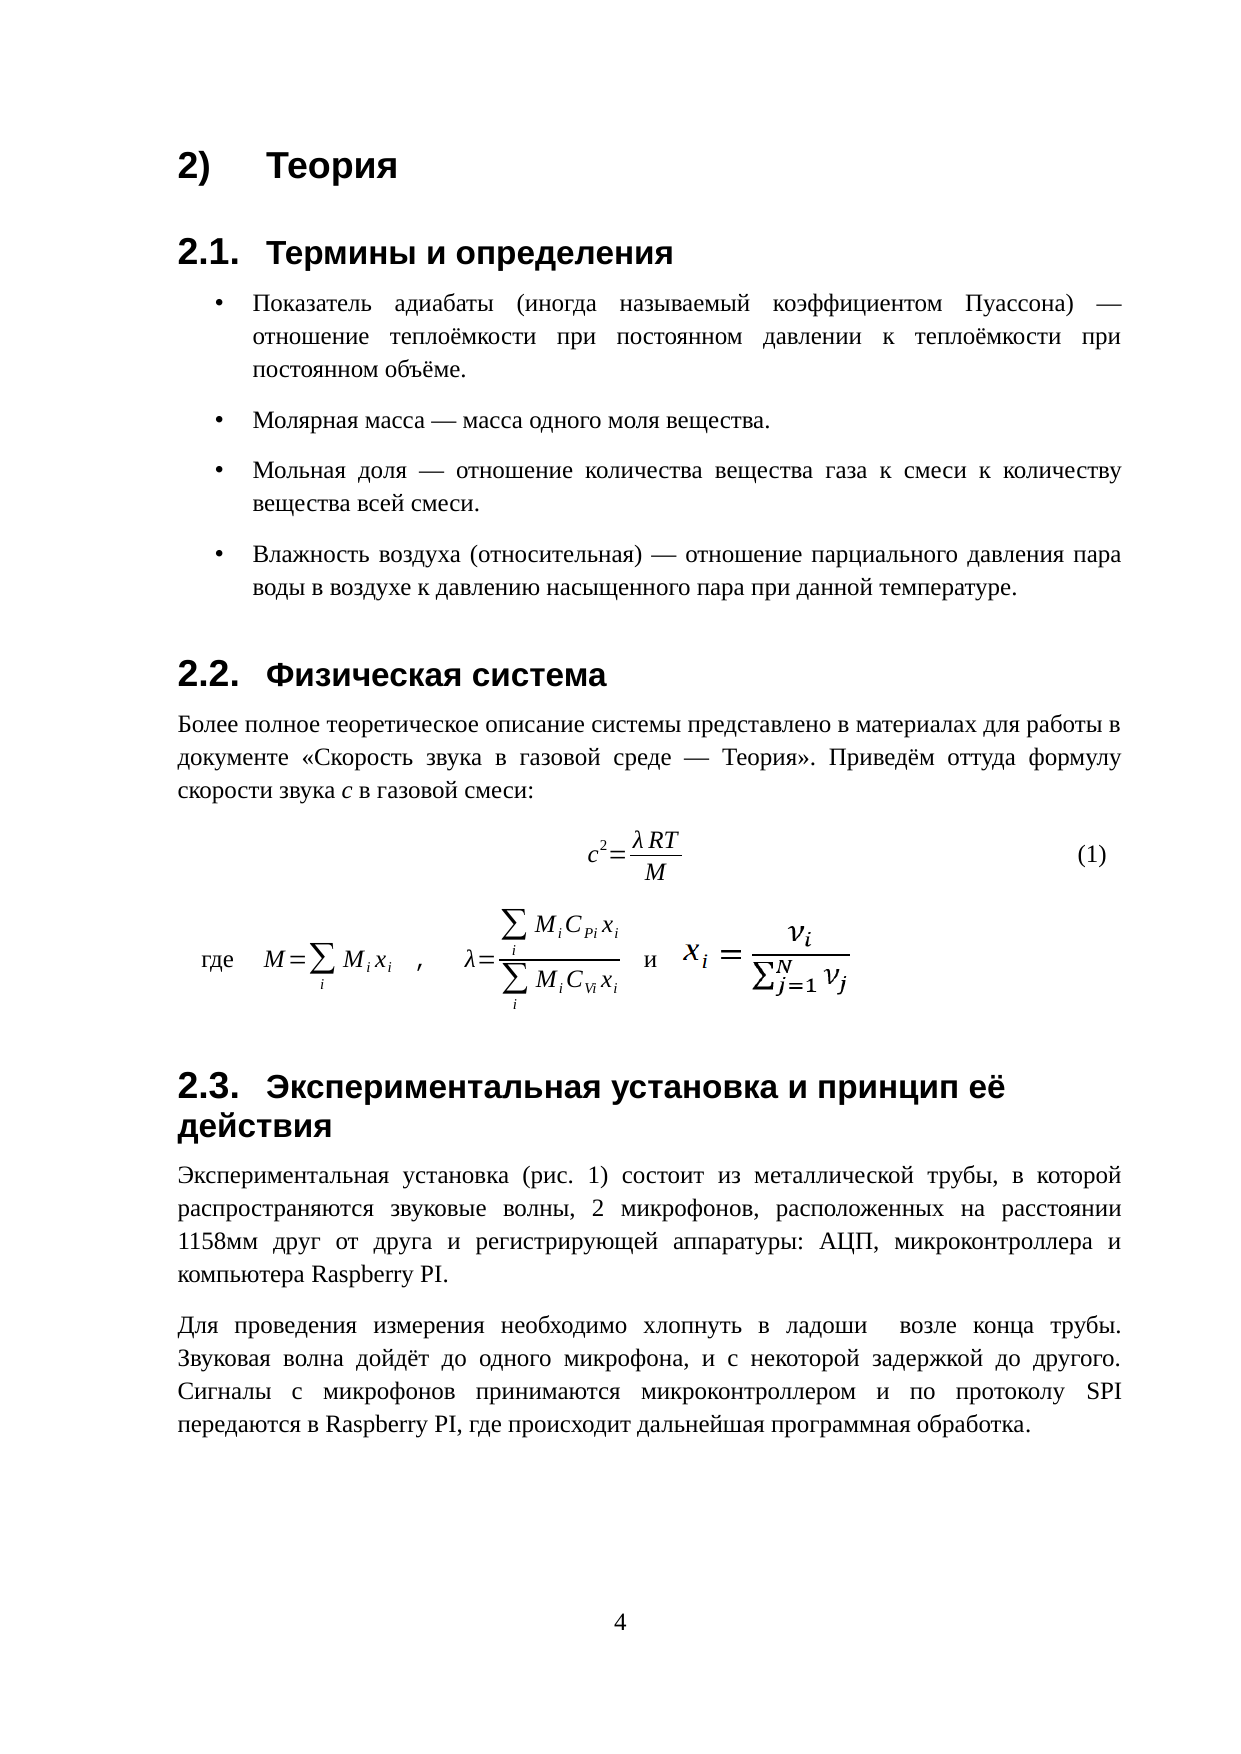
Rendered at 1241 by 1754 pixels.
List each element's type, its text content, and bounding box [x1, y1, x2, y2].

list Влажность воздуха (относительная) — отношение парциального давления пара воды в воздухе к давлению насыщенного пара при данной температуре. [215, 539, 1122, 601]
picture [681, 920, 874, 1003]
text Для проведения измерения необходимо хлопнуть в ладоши возле конца трубы. Звуковая волна дойдёт до одного микрофона, и с некоторой задержкой до другого. Сигналы с микрофонов принимаются микроконтроллером и по протоколу SPI передаются в Raspberry PI, где происходит дальнейшая программная обработка. [177, 1310, 1122, 1437]
subtitle Термины и определения [177, 229, 1093, 273]
subtitle Физическая система [177, 651, 1093, 694]
subtitle Теория [177, 143, 1093, 186]
subtitle Экспериментальная установка и принцип её действия [177, 1063, 1093, 1144]
text (1) [177, 826, 1122, 885]
text где , и [177, 907, 1122, 1013]
list Мольная доля — отношение количества вещества газа к смеси к количеству вещества всей смеси. [215, 455, 1122, 517]
text Более полное теоретическое описание системы представлено в материалах для работы в документе «Скорость звука в газовой среде — Теория». Приведём оттуда формулу скорости звука c в газовой смеси: [177, 709, 1122, 804]
list Показатель адиабаты (иногда называемый коэффициентом Пуассона) — отношение теплоёмкости при постоянном давлении к теплоёмкости при постоянном объёме. [215, 288, 1122, 383]
text Экспериментальная установка (рис. 1) состоит из металлической трубы, в которой распространяются звуковые волны, 2 микрофонов, расположенных на расстоянии 1158мм друг от друга и регистрирующей аппаратуры: АЦП, микроконтроллера и компьютера Raspberry PI. [177, 1160, 1122, 1288]
list Молярная масса — масса одного моля вещества. [215, 405, 1122, 433]
